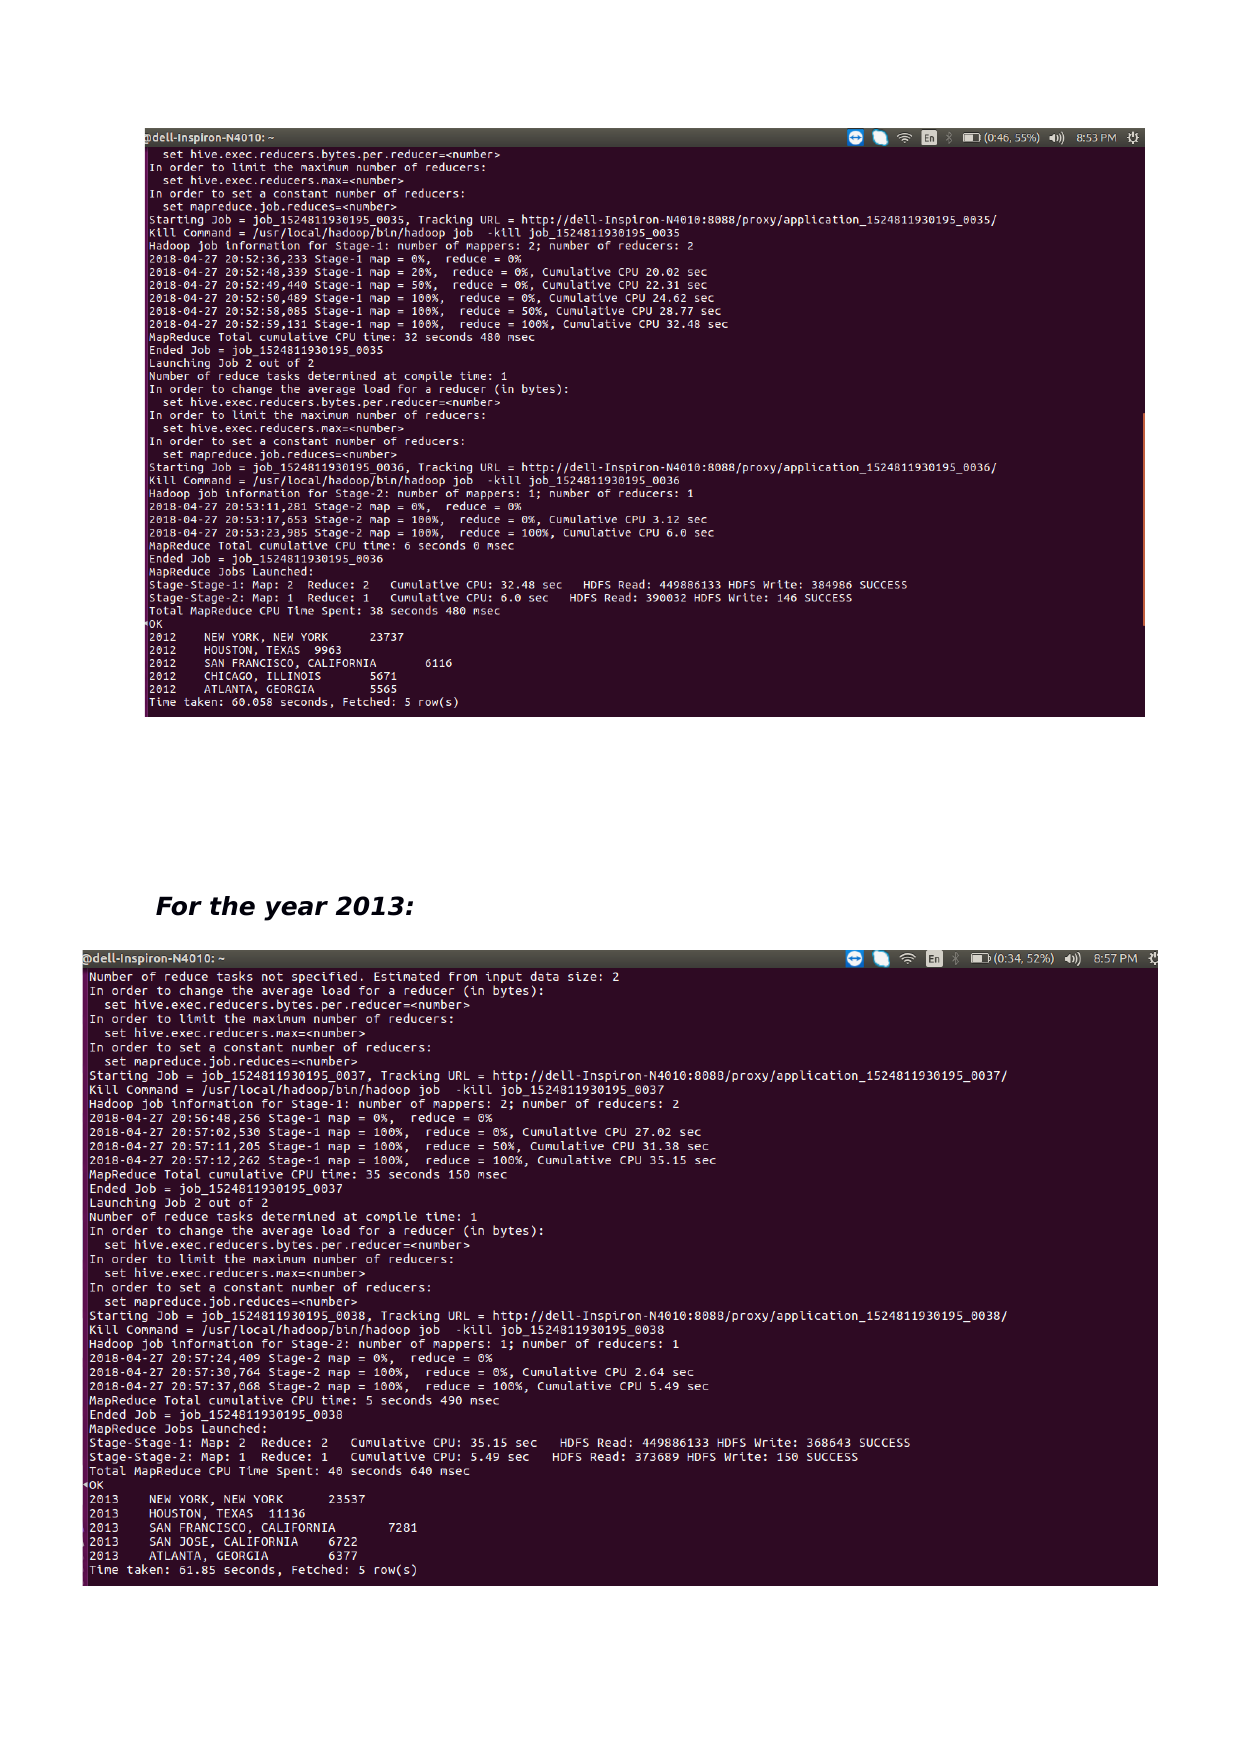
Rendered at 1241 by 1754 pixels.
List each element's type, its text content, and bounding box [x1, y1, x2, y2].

picture [144, 128, 1145, 717]
picture [82, 950, 1158, 1581]
text For the year 2013: [156, 892, 1122, 921]
